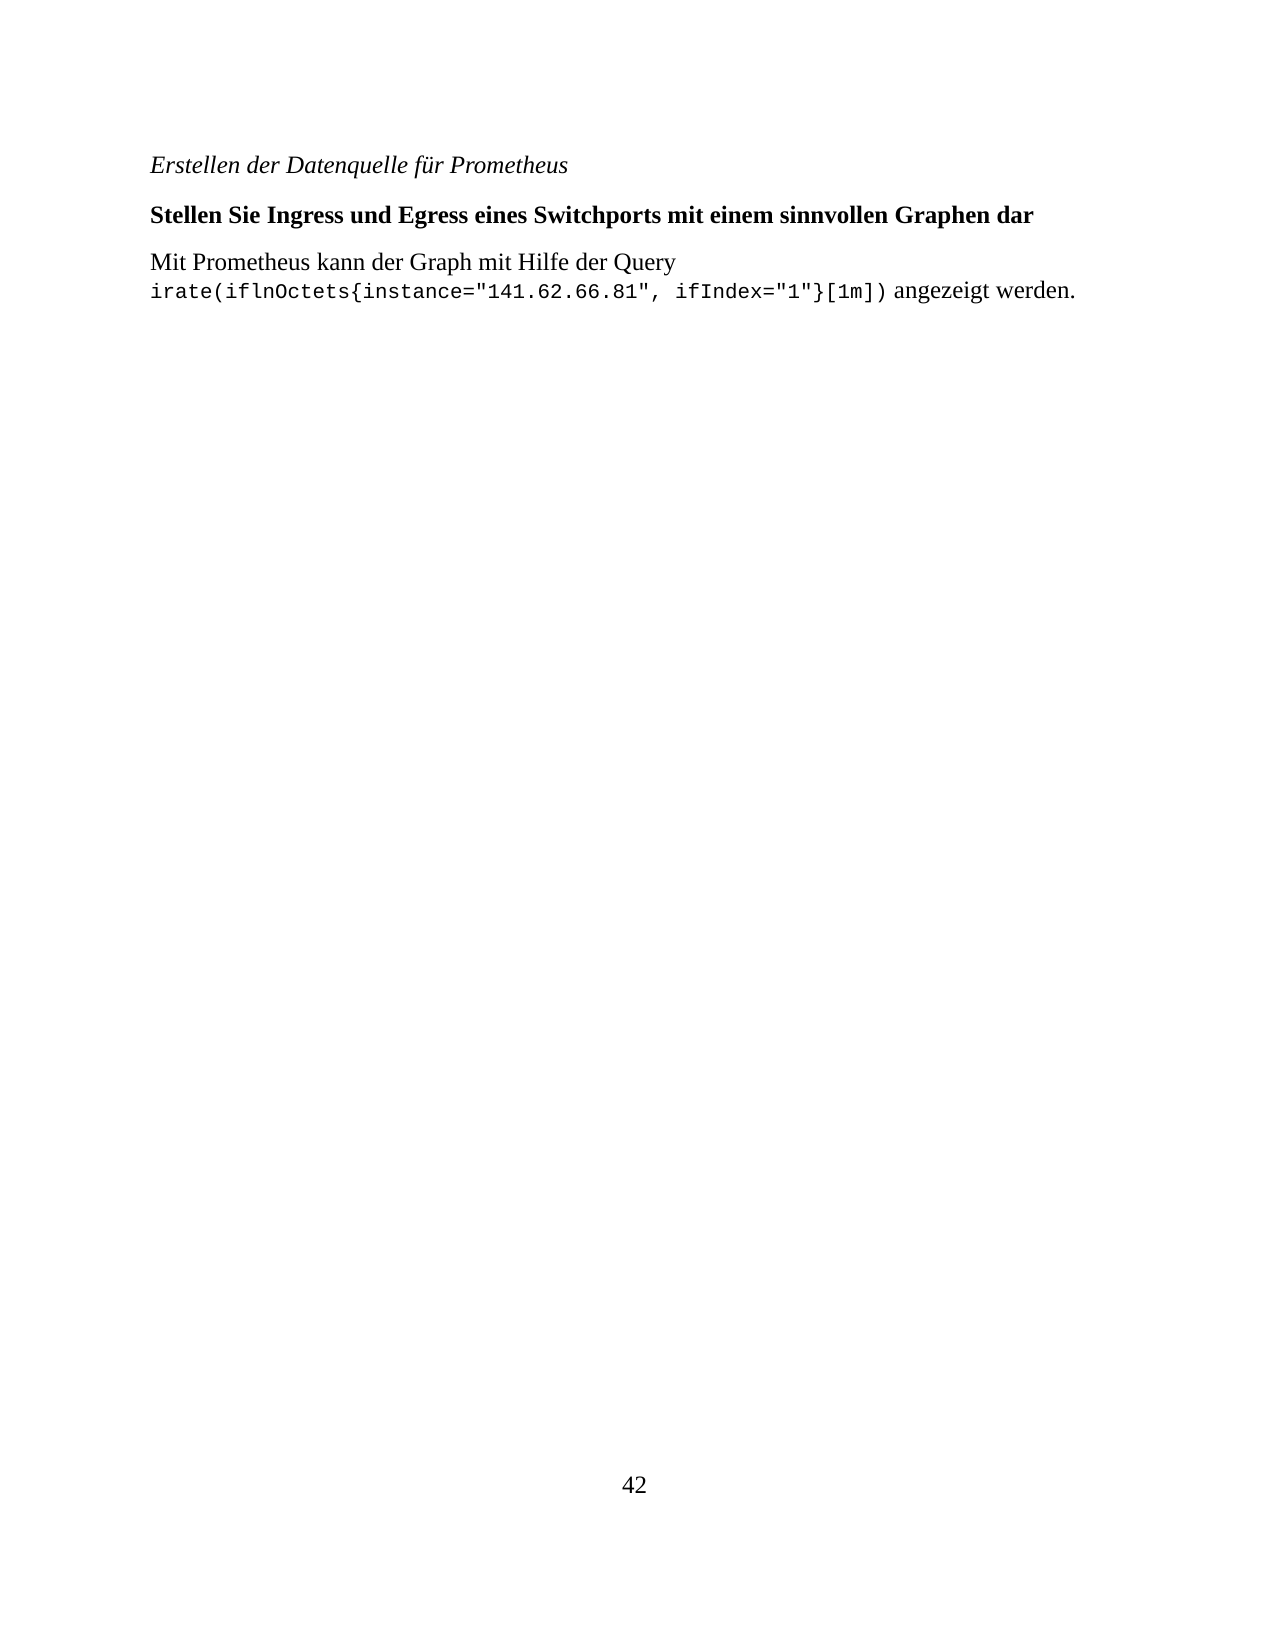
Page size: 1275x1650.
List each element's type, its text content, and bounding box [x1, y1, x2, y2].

text Stellen Sie Ingress und Egress eines Switchports mit einem sinnvollen Graphen dar [150, 200, 1125, 229]
text Mit Prometheus kann der Graph mit Hilfe der Query irate(iflnOctets{instance="141.62.66.81", ifIndex="1"}[1m]) angezeigt werden. [150, 247, 1125, 305]
text Erstellen der Datenquelle für Prometheus [150, 150, 1125, 179]
